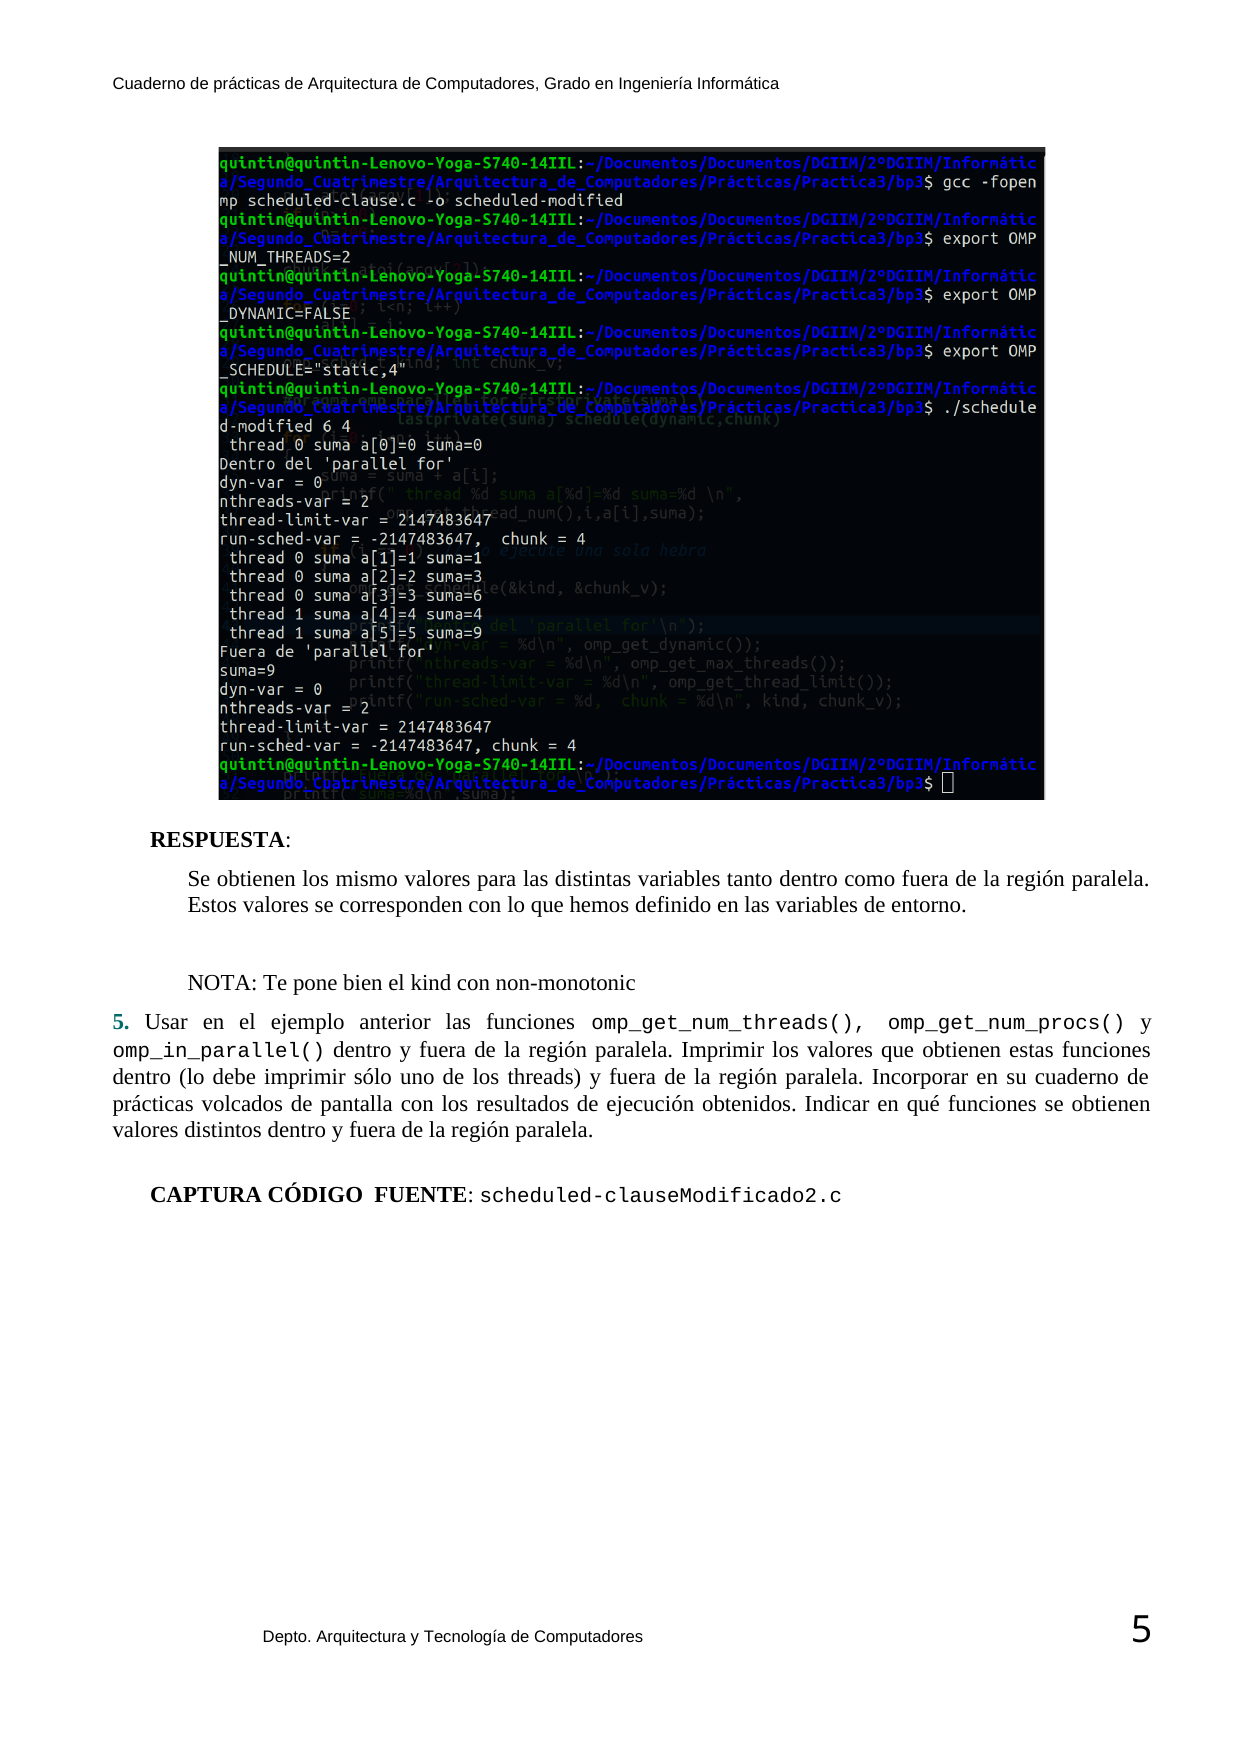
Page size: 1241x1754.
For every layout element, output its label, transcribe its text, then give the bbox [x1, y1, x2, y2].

list Se obtienen los mismo valores para las distintas variables tanto dentro como fuera de la región paralela. Estos valores se corresponden con lo que hemos definido en las variables de entorno. [187, 865, 1152, 918]
text RESPUESTA: [150, 826, 1152, 853]
list NOTA: Te pone bien el kind con non-monotonic [187, 969, 1152, 996]
picture [218, 147, 1046, 800]
list 5. Usar en el ejemplo anterior las funciones omp_get_num_threads(), omp_get_num_procs() y omp_in_parallel() dentro y fuera de la región paralela. Imprimir los valores que obtienen estas funciones dentro (lo debe imprimir sólo uno de los threads) y fuera de la región paralela. Incorporar en su cuaderno de prácticas volcados de pantalla con los resultados de ejecución obtenidos. Indicar en qué funciones se obtienen valores distintos dentro y fuera de la región paralela. [112, 1008, 1152, 1142]
text CAPTURA CÓDIGO FUENTE: scheduled-clauseModificado2.c [150, 1181, 1152, 1209]
